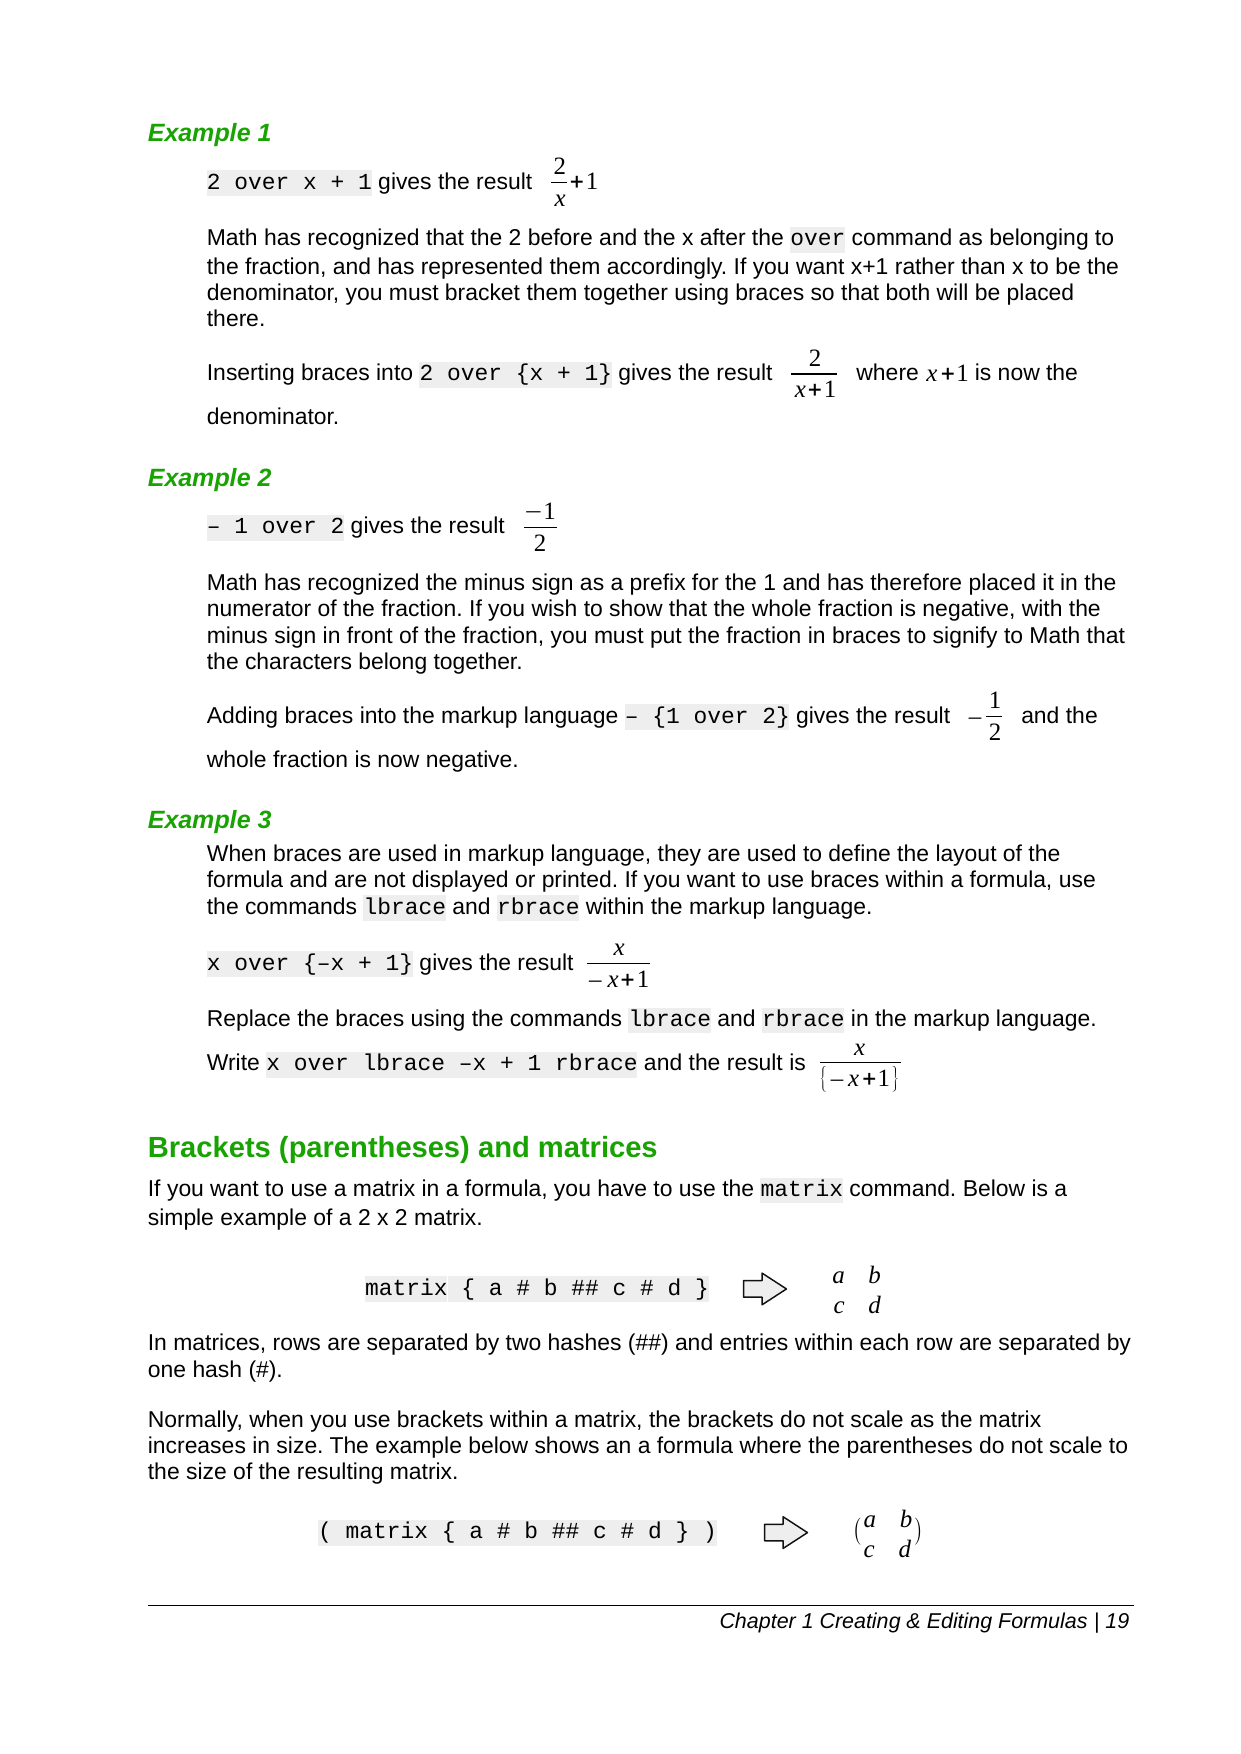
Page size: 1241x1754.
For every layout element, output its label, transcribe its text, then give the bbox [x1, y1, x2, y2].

table_header [726, 1254, 797, 1329]
text – 1 over 2 gives the result [207, 497, 1134, 556]
text Math has recognized that the 2 before and the x after the over command as belonging to the fraction, and has represented them accordingly. If you want x+1 rather than x to be the denominator, you must bracket them together using braces so that both will be placed there. [207, 224, 1134, 332]
text Math has recognized the minus sign as a prefix for the 1 and has therefore placed it in the numerator of the fraction. If you wish to show that the whole fraction is negative, with the minus sign in front of the fraction, you must put the fraction in braces to signify to Math that the characters belong together. [207, 569, 1134, 674]
text 2 over x + 1 gives the result [207, 153, 1134, 212]
text In matrices, rows are separated by two hashes (##) and entries within each row are separated by one hash (#). [148, 1329, 1134, 1382]
text If you want to use a matrix in a formula, you have to use the matrix command. Below is a simple example of a 2 x 2 matrix. [148, 1175, 1134, 1230]
subtitle Example 2 [148, 463, 1134, 491]
text Normally, when you use brackets within a matrix, the brackets do not scale as the matrix increases in size. The example below shows an a formula where the parentheses do not scale to the size of the resulting matrix. [148, 1406, 1134, 1485]
text Inserting braces into 2 over {x + 1} gives the resultwhere is now the denominator. [207, 344, 1134, 429]
text Replace the braces using the commands lbrace and rbrace in the markup language. Write x over lbrace –x + 1 rbrace and the result is [207, 1005, 1134, 1094]
table_header matrix { a # b ## c # d } [340, 1254, 726, 1329]
text When braces are used in markup language, they are used to define the layout of the formula and are not displayed or printed. If you want to use braces within a formula, use the commands lbrace and rbrace within the markup language. [207, 840, 1134, 921]
subtitle Brackets (parentheses) and matrices [148, 1130, 1134, 1163]
table_header ( matrix { a # b ## c # d } ) [300, 1497, 747, 1573]
table_header [797, 1254, 942, 1329]
subtitle Example 3 [148, 805, 1134, 834]
subtitle Example 1 [148, 118, 1134, 147]
table_header [818, 1497, 977, 1573]
text Adding braces into the markup language – {1 over 2} gives the resultand the whole fraction is now negative. [207, 687, 1134, 772]
table_header [747, 1497, 818, 1573]
text x over {–x + 1} gives the result [207, 934, 1134, 993]
